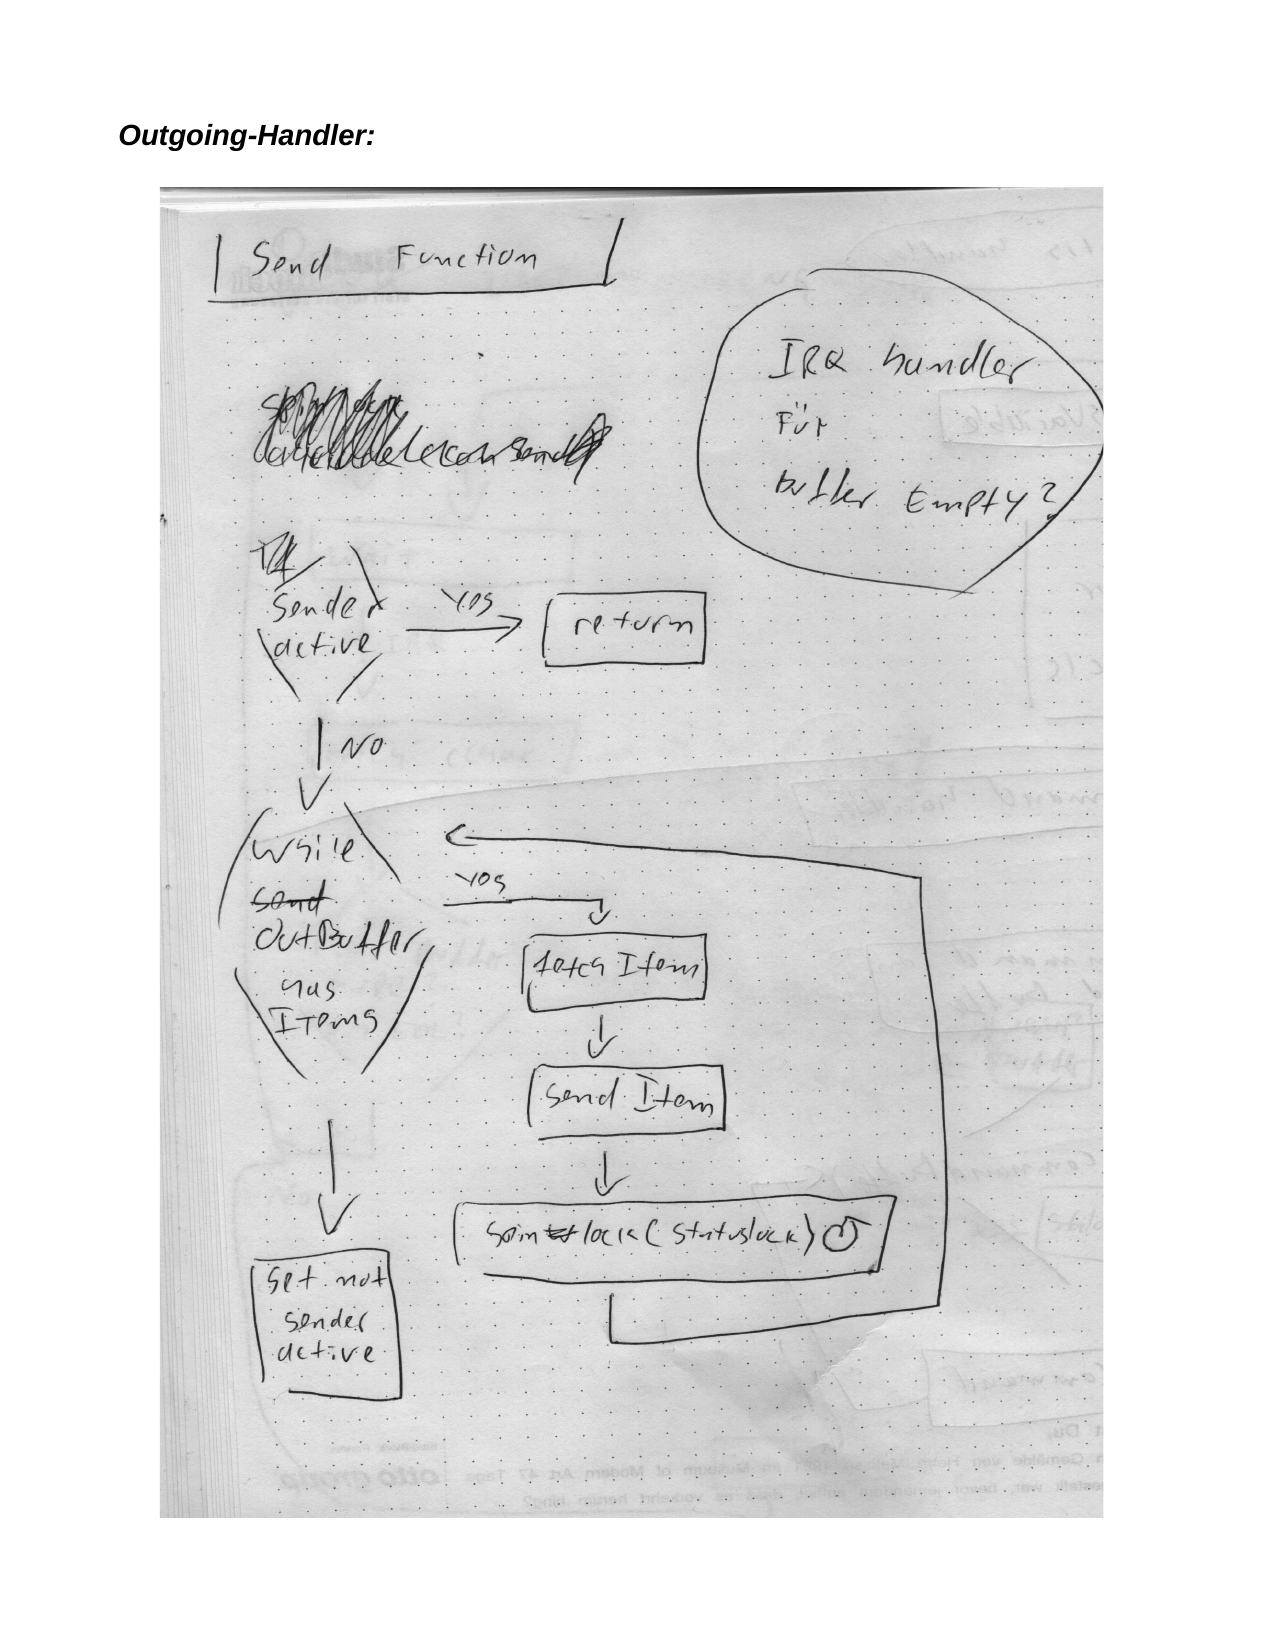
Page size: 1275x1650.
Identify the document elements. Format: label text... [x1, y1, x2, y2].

picture [159, 187, 1104, 1518]
subtitle Outgoing-Handler: [118, 118, 1157, 152]
